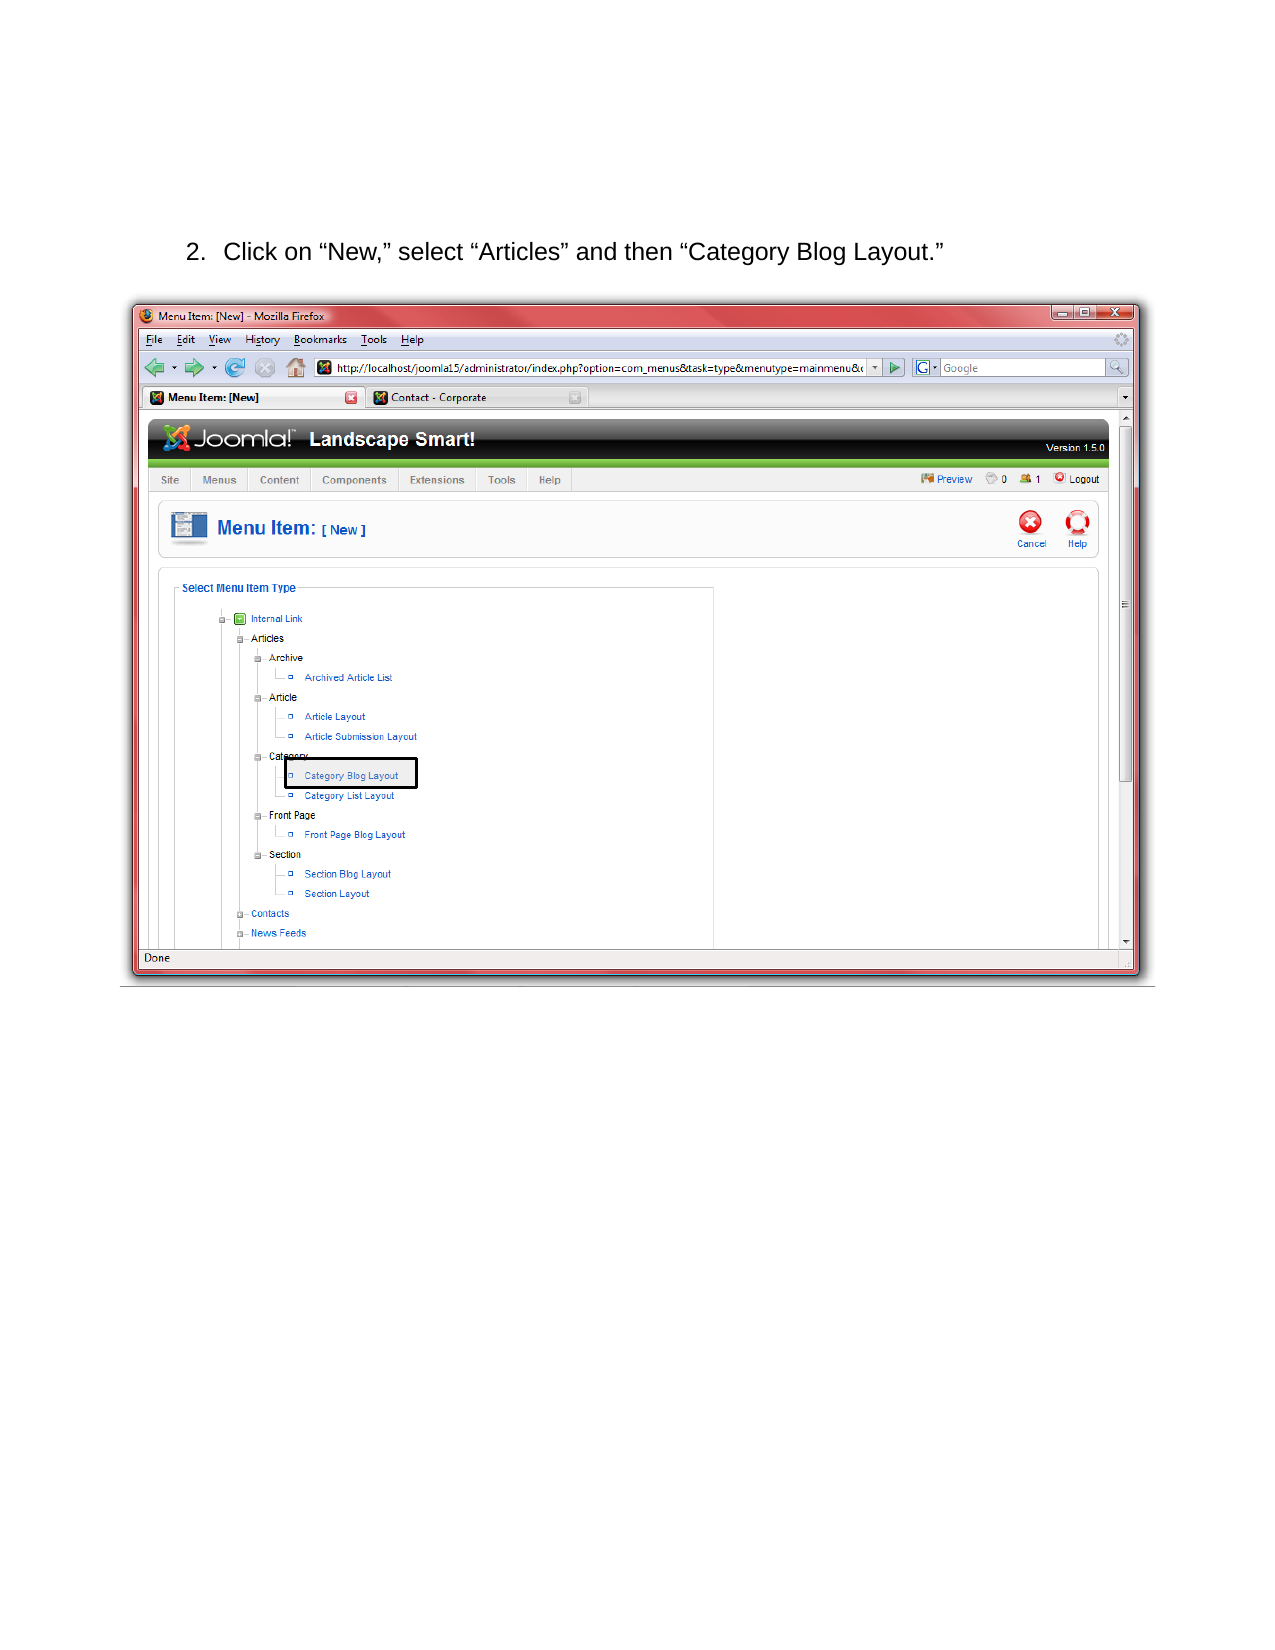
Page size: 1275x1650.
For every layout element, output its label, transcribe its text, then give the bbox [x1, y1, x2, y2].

list Click on “New,” select “Articles” and then “Category Blog Layout.” [186, 237, 1157, 265]
picture [119, 291, 1156, 987]
